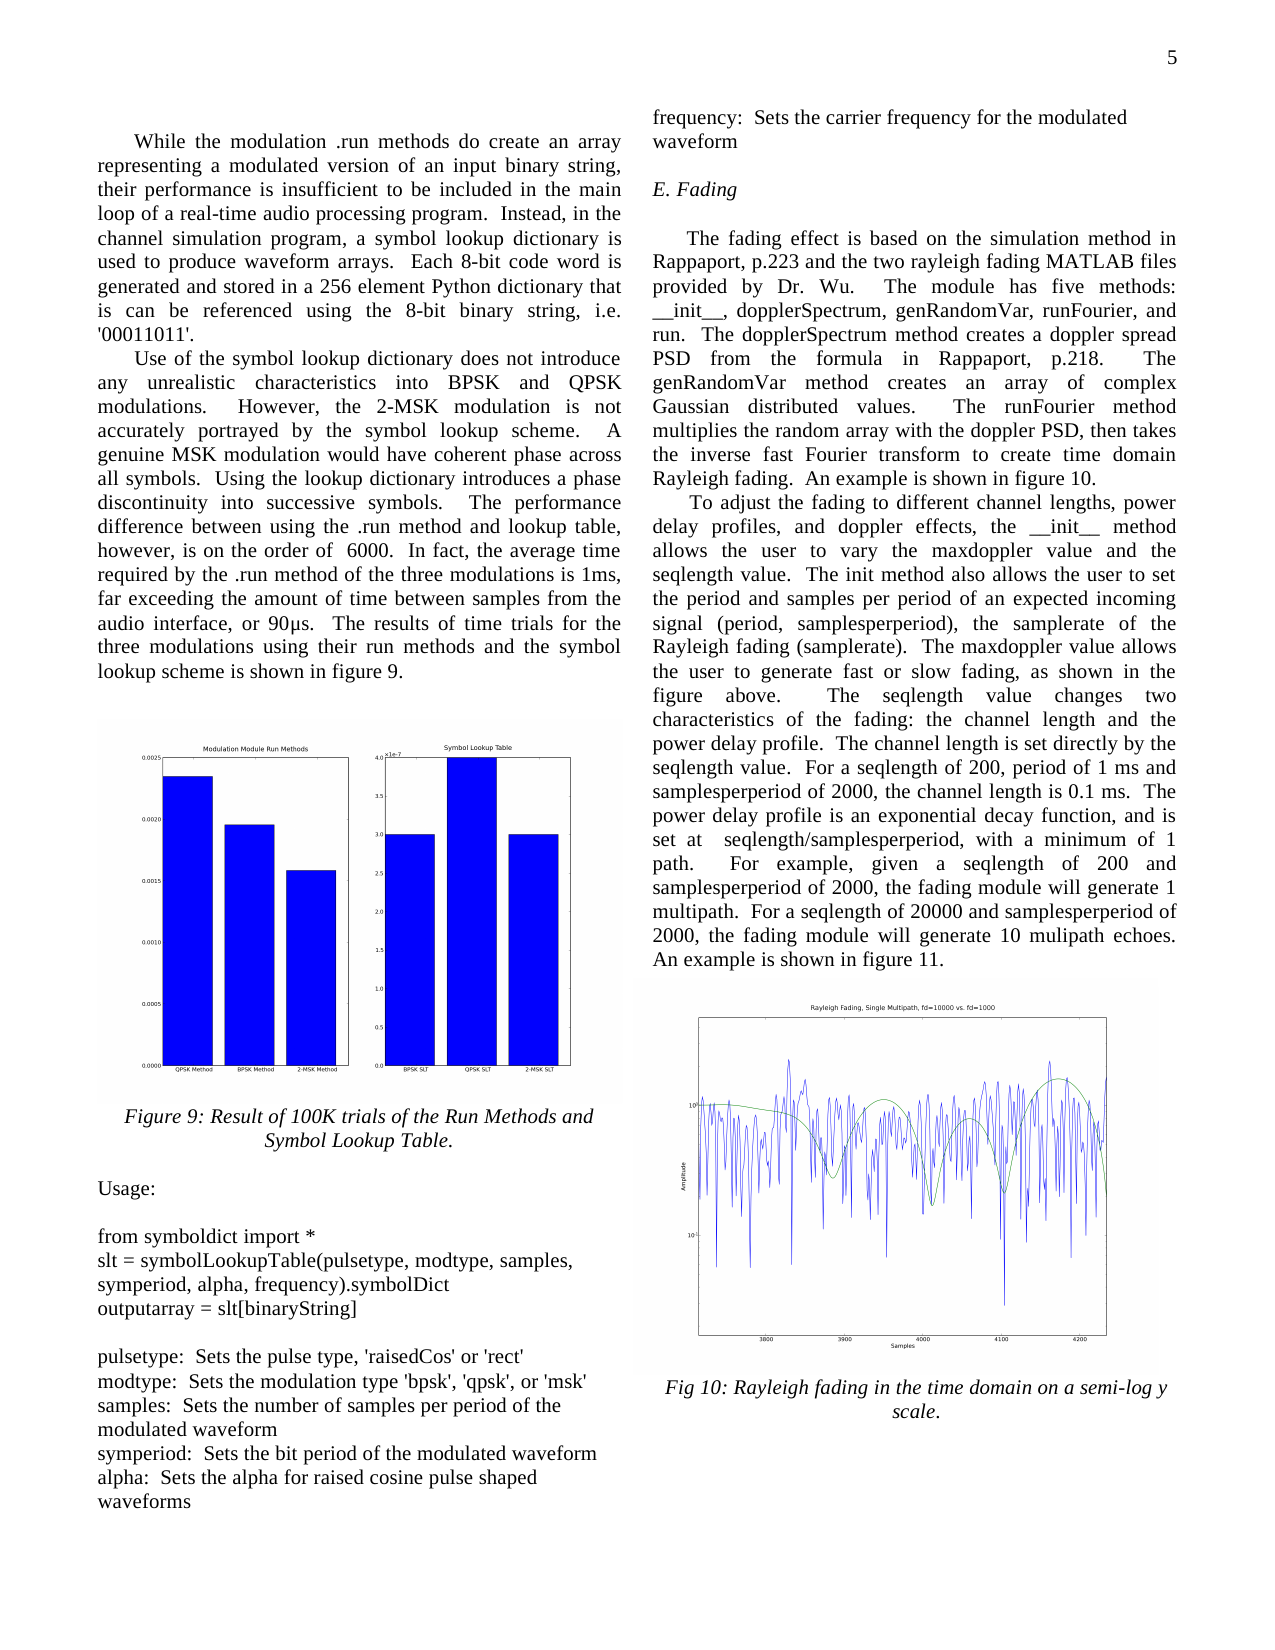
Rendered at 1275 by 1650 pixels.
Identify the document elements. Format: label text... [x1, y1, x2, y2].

text symperiod: Sets the bit period of the modulated waveform [97, 1441, 622, 1465]
text modtype: Sets the modulation type 'bpsk', 'qpsk', or 'msk' [97, 1368, 622, 1392]
text slt = symbolLookupTable(pulsetype, modtype, samples, symperiod, alpha, frequency).symbolDict [97, 1248, 622, 1296]
text pulsetype: Sets the pulse type, 'raisedCos' or 'rect' [97, 1344, 622, 1368]
text The fading effect is based on the simulation method in Rappaport, p.223 and the two rayleigh fading MATLAB files provided by Dr. Wu. The module has five methods: __init__, dopplerSpectrum, genRandomVar, runFourier, and run. The dopplerSpectrum method creates a doppler spread PSD from the formula in Rappaport, p.218. The genRandomVar method creates an array of complex Gaussian distributed values. The runFourier method multiplies the random array with the doppler PSD, then takes the inverse fast Fourier transform to create time domain Rayleigh fading. An example is shown in figure 10. [652, 225, 1177, 490]
text outputarray = slt[binaryString] [97, 1296, 622, 1320]
text Fig 10: Rayleigh fading in the time domain on a semi-log y scale. [655, 1000, 1180, 1423]
text Figure 9: Result of 100K trials of the Run Methods and Symbol Lookup Table. [97, 1104, 622, 1152]
text Usage: [97, 1176, 622, 1200]
text from symboldict import * [97, 1224, 622, 1248]
text To adjust the fading to different channel lengths, power delay profiles, and doppler effects, the __init__ method allows the user to vary the maxdoppler value and the seqlength value. The init method also allows the user to set the period and samples per period of an expected incoming signal (period, samplesperperiod), the samplerate of the Rayleigh fading (samplerate). The maxdoppler value allows the user to generate fast or slow fading, as shown in the figure above. The seqlength value changes two characteristics of the fading: the channel length and the power delay profile. The channel length is set directly by the seqlength value. For a seqlength of 200, period of 1 ms and samplesperperiod of 2000, the channel length is 0.1 ms. The power delay profile is an exponential decay function, and is set at seqlength/samplesperperiod, with a minimum of 1 path. For example, given a seqlength of 200 and samplesperperiod of 2000, the fading module will generate 1 multipath. For a seqlength of 20000 and samplesperperiod of 2000, the fading module will generate 10 mulipath echoes. An example is shown in figure 11. [652, 490, 1177, 971]
text E. Fading [652, 177, 1177, 201]
text While the modulation .run methods do create an array representing a modulated version of an input binary string, their performance is insufficient to be included in the main loop of a real-time audio processing program. Instead, in the channel simulation program, a symbol lookup dictionary is used to produce waveform arrays. Each 8-bit code word is generated and stored in a 256 element Python dictionary that is can be referenced using the 8-bit binary string, i.e. '00011011'. [97, 129, 622, 346]
text alpha: Sets the alpha for raised cosine pulse shaped waveforms [97, 1465, 622, 1513]
picture [633, 978, 1159, 1375]
text samples: Sets the number of samples per period of the modulated waveform [97, 1392, 622, 1441]
text Use of the symbol lookup dictionary does not introduce any unrealistic characteristics into BPSK and QPSK modulations. However, the 2-MSK modulation is not accurately portrayed by the symbol lookup scheme. A genuine MSK modulation would have coherent phase across all symbols. Using the lookup dictionary introduces a phase discontinuity into successive symbols. The performance difference between using the .run method and lookup table, however, is on the order of 6000. In fact, the average time required by the .run method of the three modulations is 1ms, far exceeding the amount of time between samples from the audio interface, or 90μs. The results of time trials for the three modulations using their run methods and the symbol lookup scheme is shown in figure 9. [97, 346, 622, 682]
text frequency: Sets the carrier frequency for the modulated waveform [652, 105, 1177, 153]
picture [97, 719, 623, 1104]
